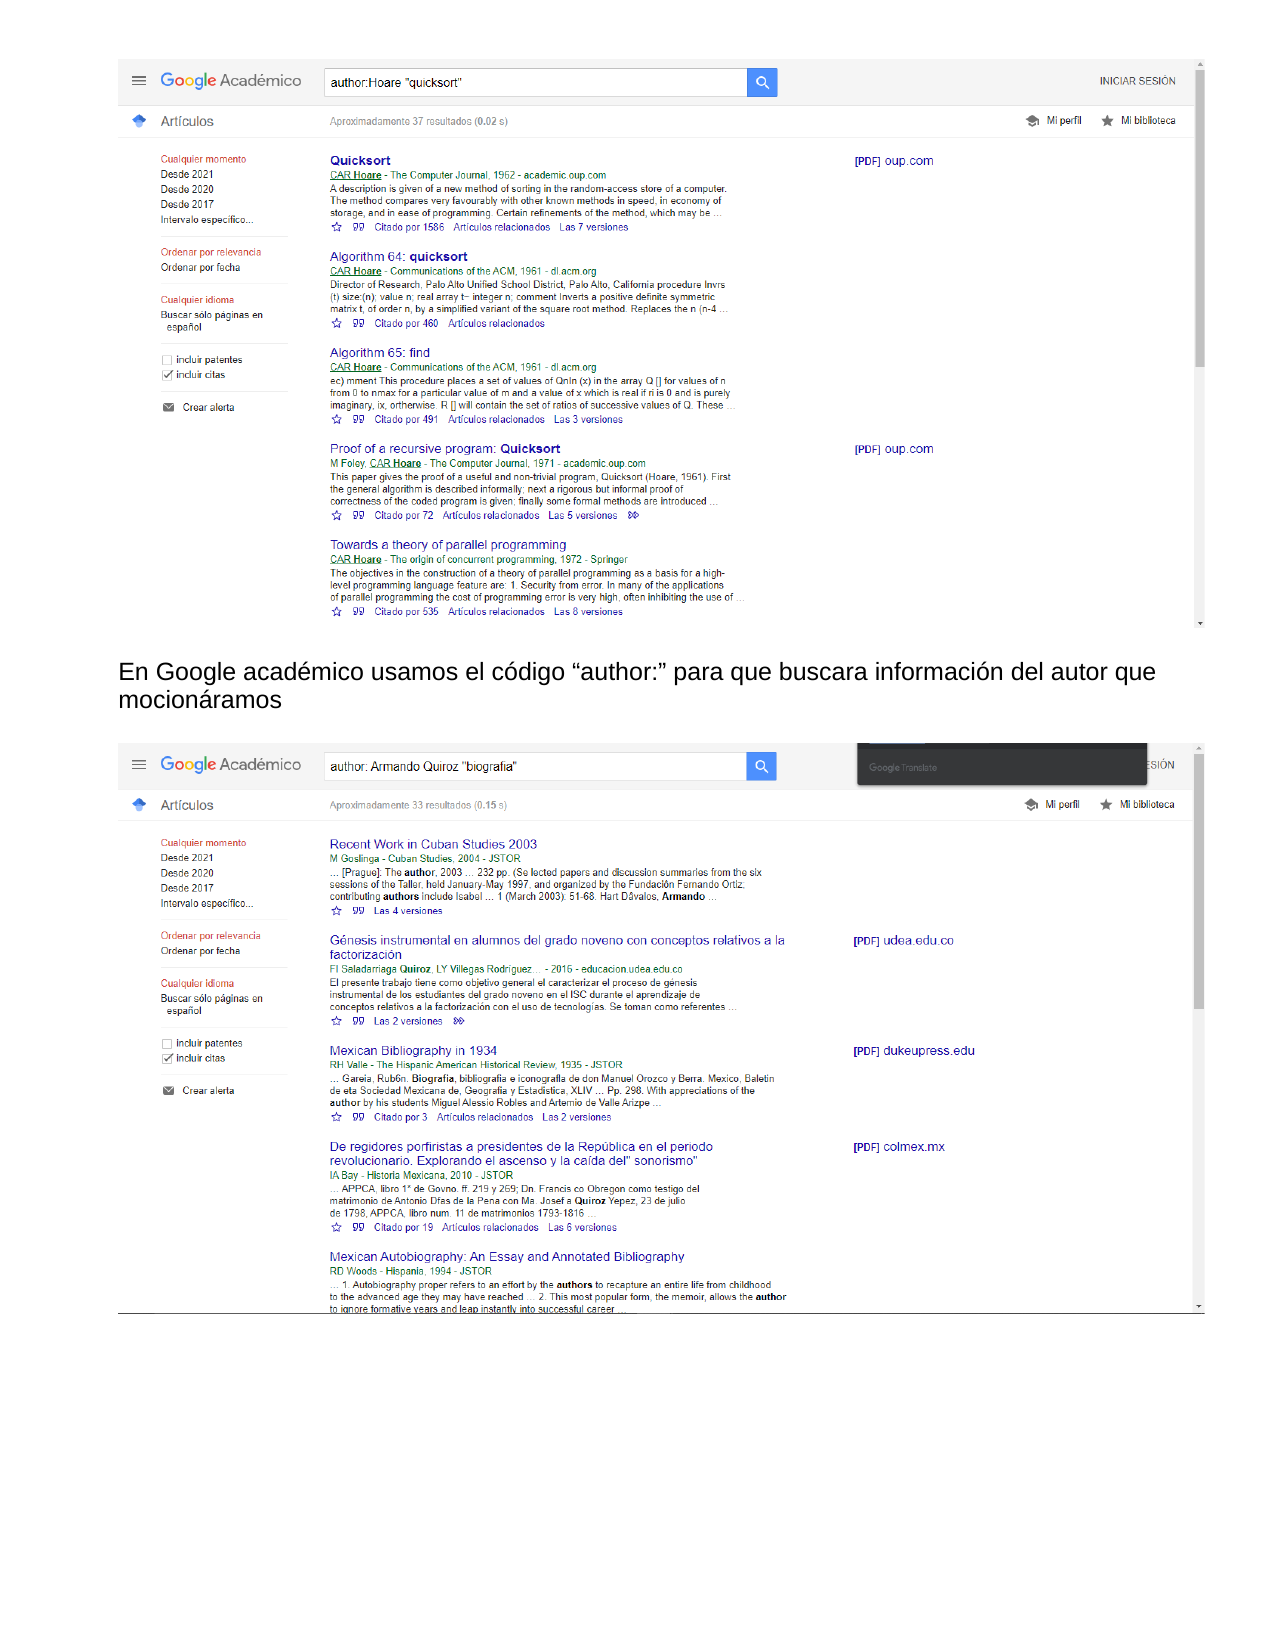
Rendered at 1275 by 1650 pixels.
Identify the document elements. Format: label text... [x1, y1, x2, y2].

text En Google académico usamos el código “author:” para que buscara información del autor que mocionáramos [118, 657, 1205, 714]
